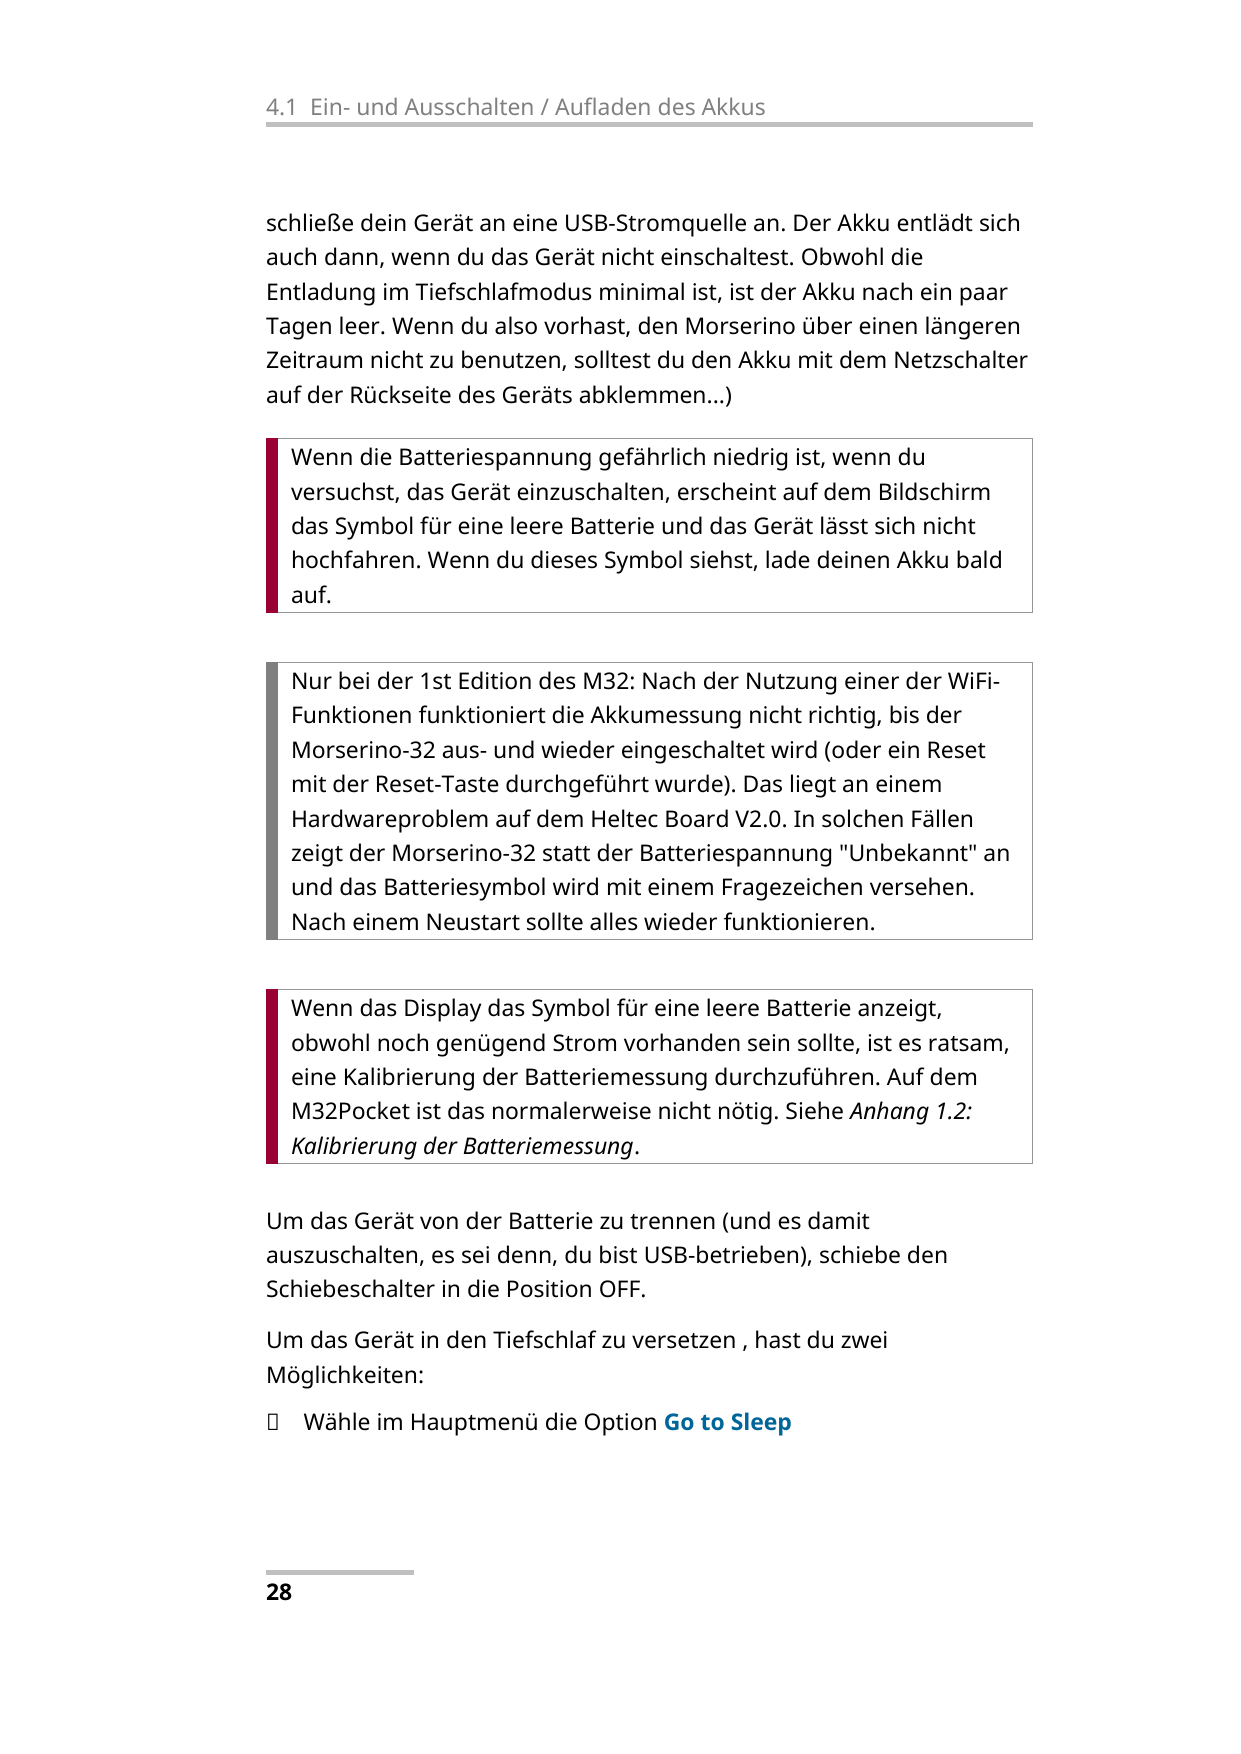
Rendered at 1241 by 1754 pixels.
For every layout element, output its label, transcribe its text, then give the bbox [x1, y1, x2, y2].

text schließe dein Gerät an eine USB-Stromquelle an. Der Akku entlädt sich auch dann, wenn du das Gerät nicht einschaltest. Obwohl die Entladung im Tiefschlafmodus minimal ist, ist der Akku nach ein paar Tagen leer. Wenn du also vorhast, den Morserino über einen längeren Zeitraum nicht zu benutzen, solltest du den Akku mit dem Netzschalter auf der Rückseite des Geräts abklemmen...) [266, 207, 1033, 410]
text Nur bei der 1st Edition des M32: Nach der Nutzung einer der WiFi-Funktionen funktioniert die Akkumessung nicht richtig, bis der Morserino-32 aus- und wieder eingeschaltet wird (oder ein Reset mit der Reset-Taste durchgeführt wurde). Das liegt an einem Hardwareproblem auf dem Heltec Board V2.0. In solchen Fällen zeigt der Morserino-32 statt der Batteriespannung "Unbekannt" an und das Batteriesymbol wird mit einem Fragezeichen versehen. Nach einem Neustart sollte alles wieder funktionieren. [278, 663, 1032, 939]
text Wenn die Batteriespannung gefährlich niedrig ist, wenn du versuchst, das Gerät einzuschalten, erscheint auf dem Bildschirm das Symbol für eine leere Batterie und das Gerät lässt sich nicht hochfahren. Wenn du dieses Symbol siehst, lade deinen Akku bald auf. [278, 439, 1032, 612]
text Um das Gerät in den Tiefschlaf zu versetzen , hast du zwei Möglichkeiten: [266, 1324, 1033, 1390]
list Wähle im Hauptmenü die Option Go to Sleep [266, 1406, 1033, 1437]
text Wenn das Display das Symbol für eine leere Batterie anzeigt, obwohl noch genügend Strom vorhanden sein sollte, ist es ratsam, eine Kalibrierung der Batteriemessung durchzuführen. Auf dem M32Pocket ist das normalerweise nicht nötig. Siehe Anhang 1.2: Kalibrierung der Batteriemessung. [278, 990, 1032, 1163]
text Um das Gerät von der Batterie zu trennen (und es damit auszuschalten, es sei denn, du bist USB-betrieben), schiebe den Schiebeschalter in die Position OFF. [266, 1205, 1033, 1305]
